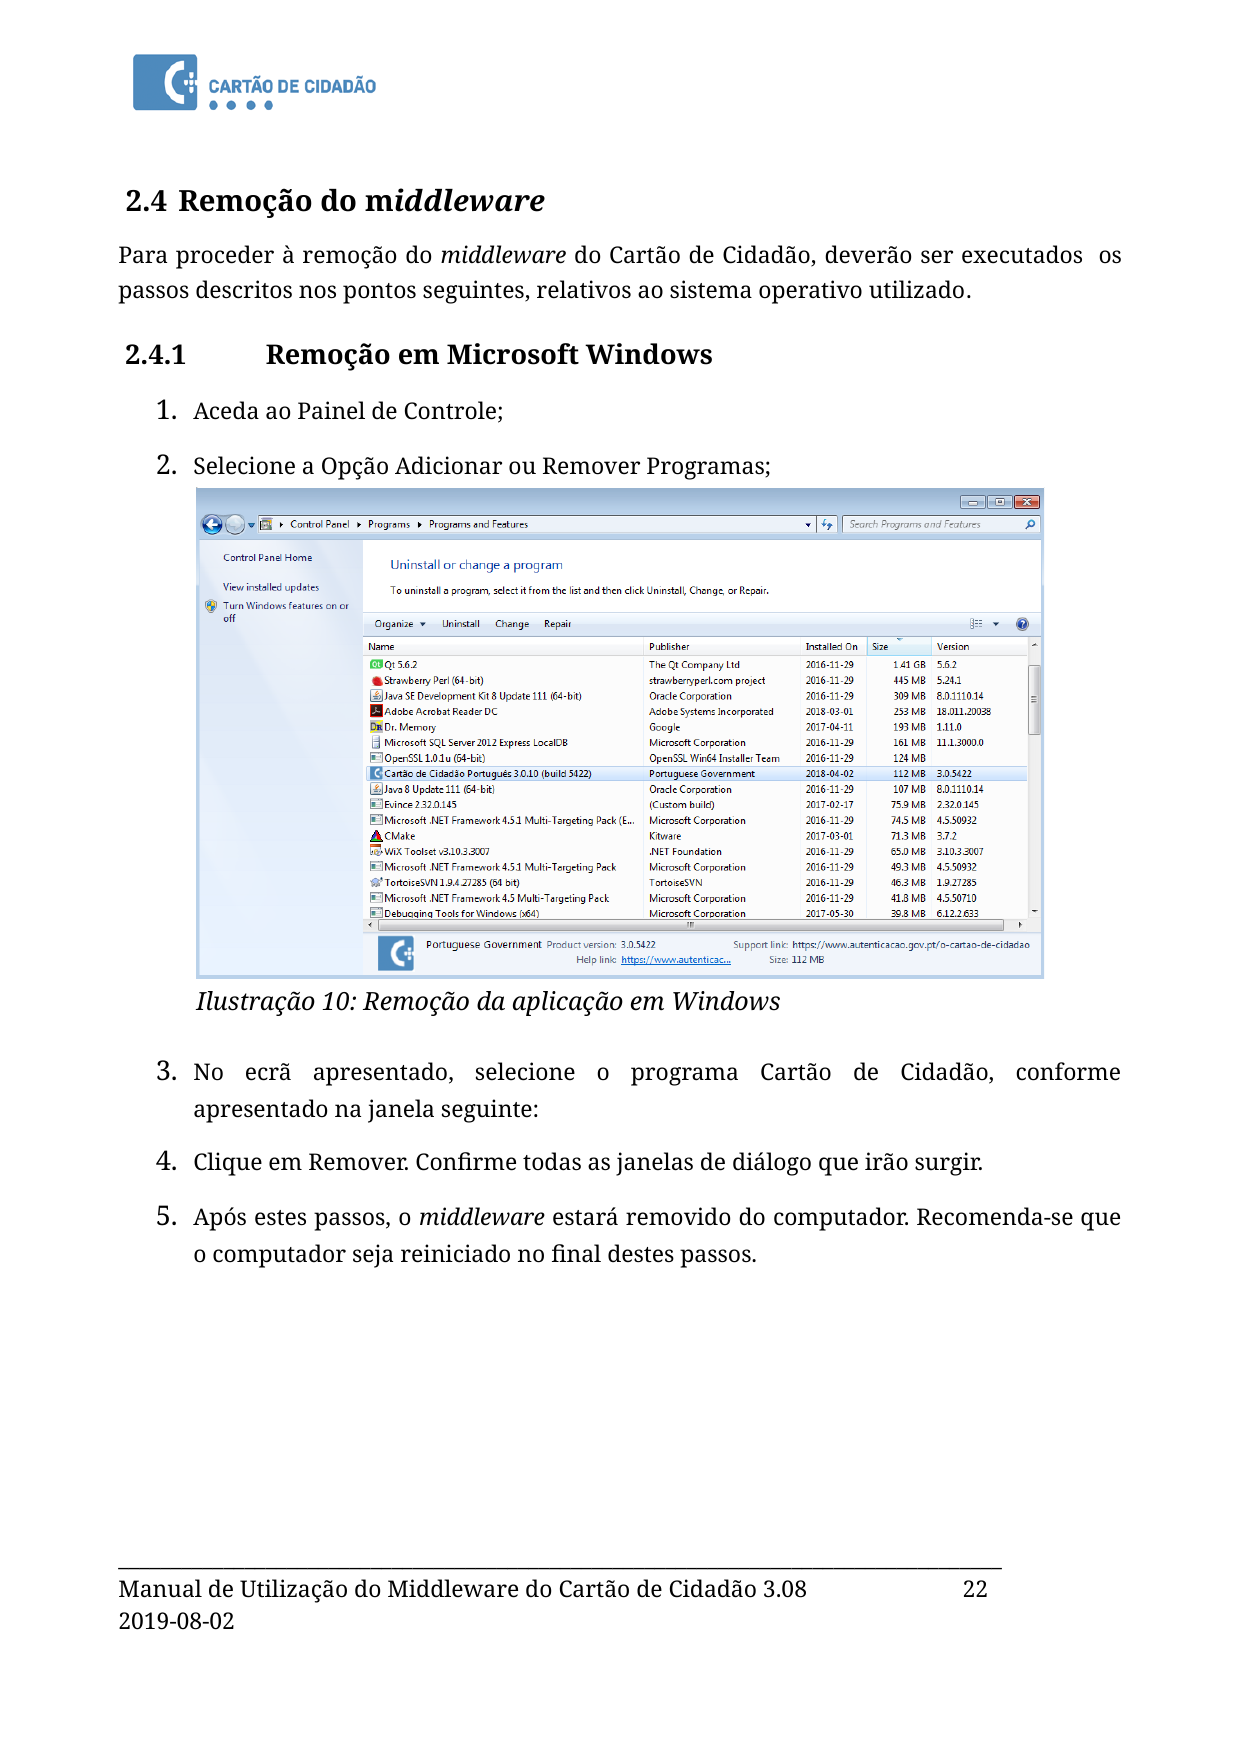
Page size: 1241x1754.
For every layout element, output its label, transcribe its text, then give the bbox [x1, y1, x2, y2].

subtitle Remoção em Microsoft Windows [118, 335, 1122, 372]
picture [130, 47, 423, 118]
text Para proceder à remoção do middleware do Cartão de Cidadão, deverão ser executados os passos descritos nos pontos seguintes, relativos ao sistema operativo utilizado. [118, 238, 1122, 306]
list Após estes passos, o middleware estará removido do computador. Recomenda-se que o computador seja reiniciado no final destes passos. [156, 1196, 1122, 1269]
list Clique em Remover. Confirme todas as janelas de diálogo que irão surgir. [156, 1141, 1122, 1178]
list Ilustração 10: Remoção da aplicação em Windows [196, 979, 1044, 1017]
list No ecrã apresentado, selecione o programa Cartão de Cidadão, conforme apresentado na janela seguinte: [156, 500, 1122, 1124]
list Aceda ao Painel de Controle; [156, 390, 1122, 427]
picture [196, 487, 1045, 979]
list Selecione a Opção Adicionar ou Remover Programas; [156, 445, 1122, 482]
subtitle Remoção do middleware [118, 180, 1122, 220]
